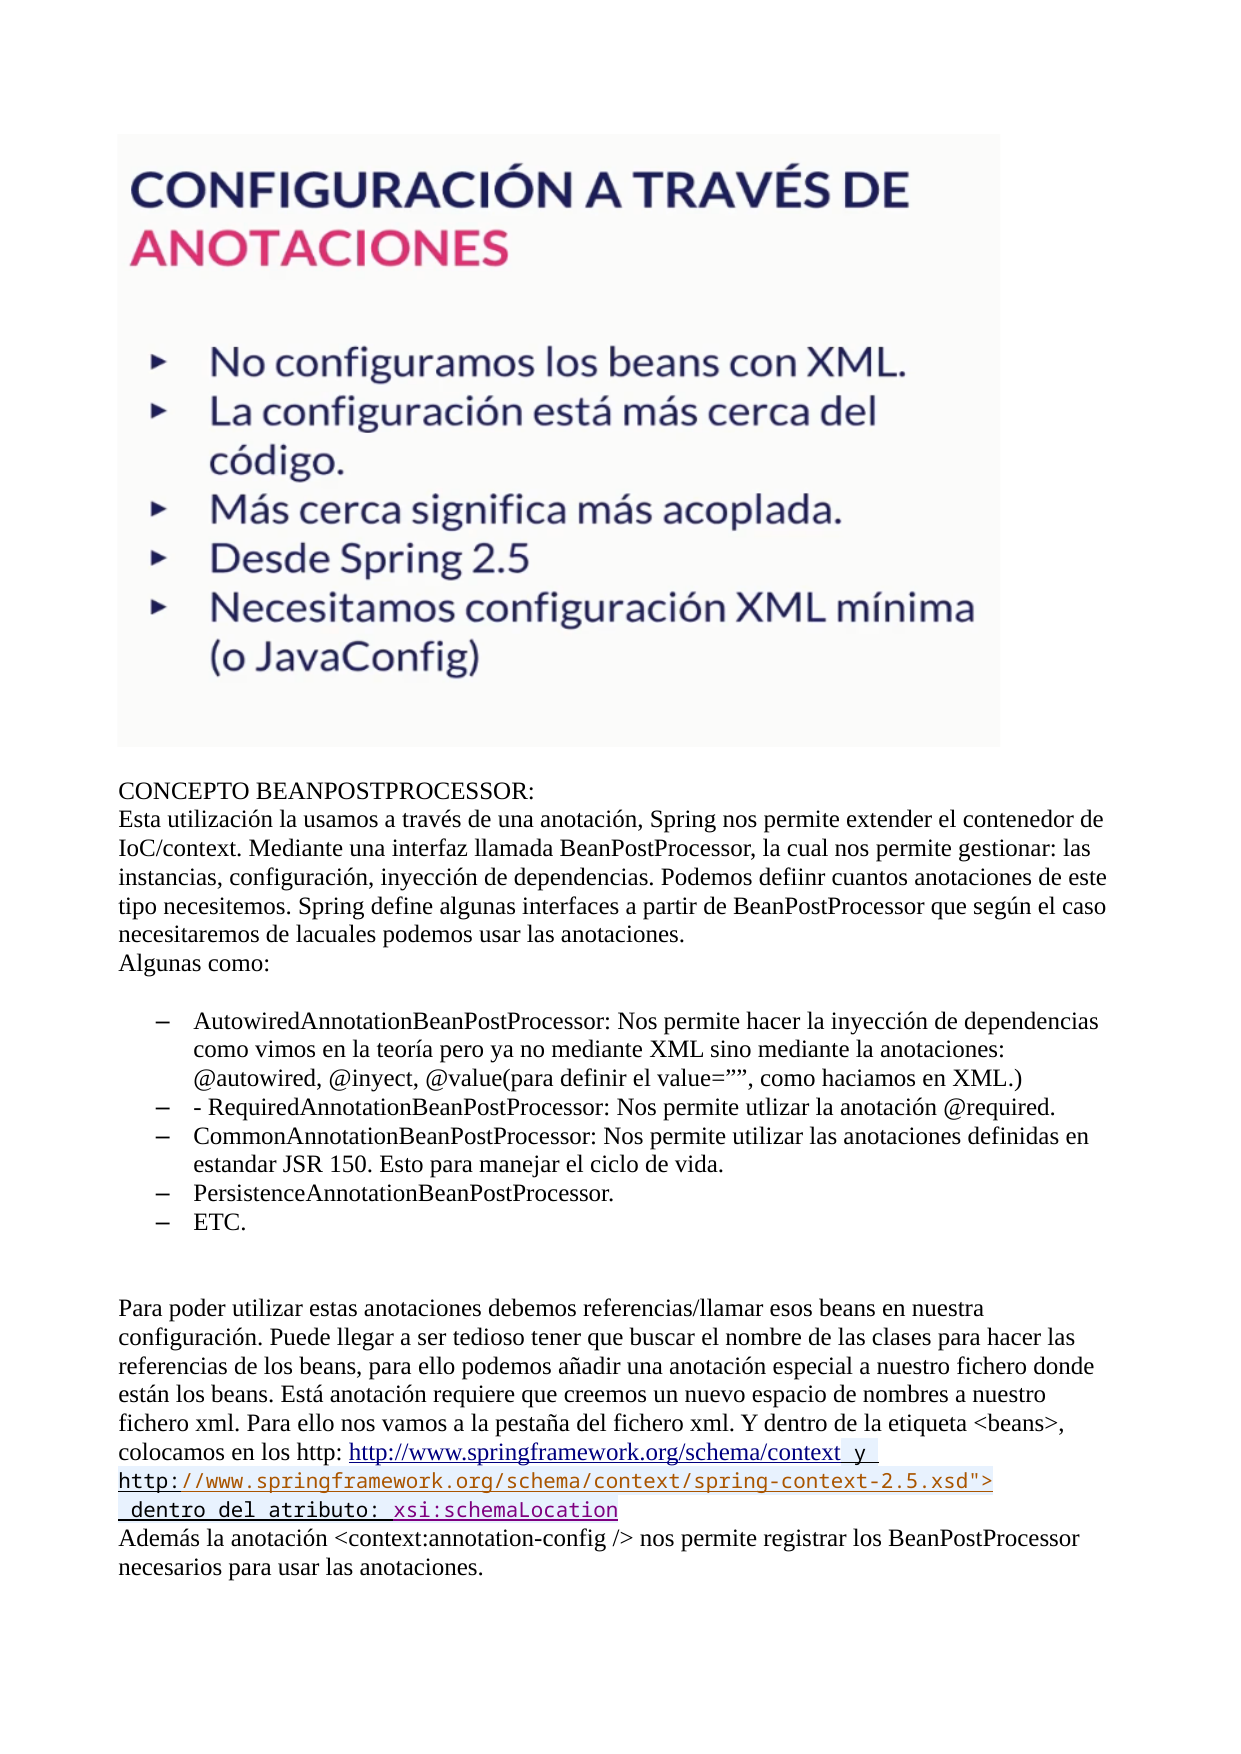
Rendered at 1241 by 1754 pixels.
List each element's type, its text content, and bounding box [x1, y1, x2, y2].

list ETC. [156, 1207, 1122, 1236]
text Esta utilización la usamos a través de una anotación, Spring nos permite extender el contenedor de IoC/context. Mediante una interfaz llamada BeanPostProcessor, la cual nos permite gestionar: las instancias, configuración, inyección de dependencias. Podemos defiinr cuantos anotaciones de este tipo necesitemos. Spring define algunas interfaces a partir de BeanPostProcessor que según el caso necesitaremos de lacuales podemos usar las anotaciones. [118, 804, 1122, 948]
list - RequiredAnnotationBeanPostProcessor: Nos permite utlizar la anotación @required. [156, 1092, 1122, 1121]
list AutowiredAnnotationBeanPostProcessor: Nos permite hacer la inyección de dependencias como vimos en la teoría pero ya no mediante XML sino mediante la anotaciones: @autowired, @inyect, @value(para definir el value=””, como haciamos en XML.) [156, 1006, 1122, 1092]
text dentro del atributo: xsi:schemaLocation [118, 1495, 1122, 1523]
text Algunas como: [118, 948, 1122, 977]
text Además la anotación <context:annotation-config /> nos permite registrar los BeanPostProcessor necesarios para usar las anotaciones. [118, 1523, 1122, 1581]
text CONCEPTO BEANPOSTPROCESSOR: [118, 776, 1122, 804]
list CommonAnnotationBeanPostProcessor: Nos permite utilizar las anotaciones definidas en estandar JSR 150. Esto para manejar el ciclo de vida. [156, 1121, 1122, 1178]
list PersistenceAnnotationBeanPostProcessor. [156, 1178, 1122, 1207]
text Para poder utilizar estas anotaciones debemos referencias/llamar esos beans en nuestra configuración. Puede llegar a ser tedioso tener que buscar el nombre de las clases para hacer las referencias de los beans, para ello podemos añadir una anotación especial a nuestro fichero donde están los beans. Está anotación requiere que creemos un nuevo espacio de nombres a nuestro fichero xml. Para ello nos vamos a la pestaña del fichero xml. Y dentro de la etiqueta <beans>, colocamos en los http: http://www.springframework.org/schema/context y http://www.springframework.org/schema/context/spring-context-2.5.xsd"> [118, 1293, 1122, 1495]
